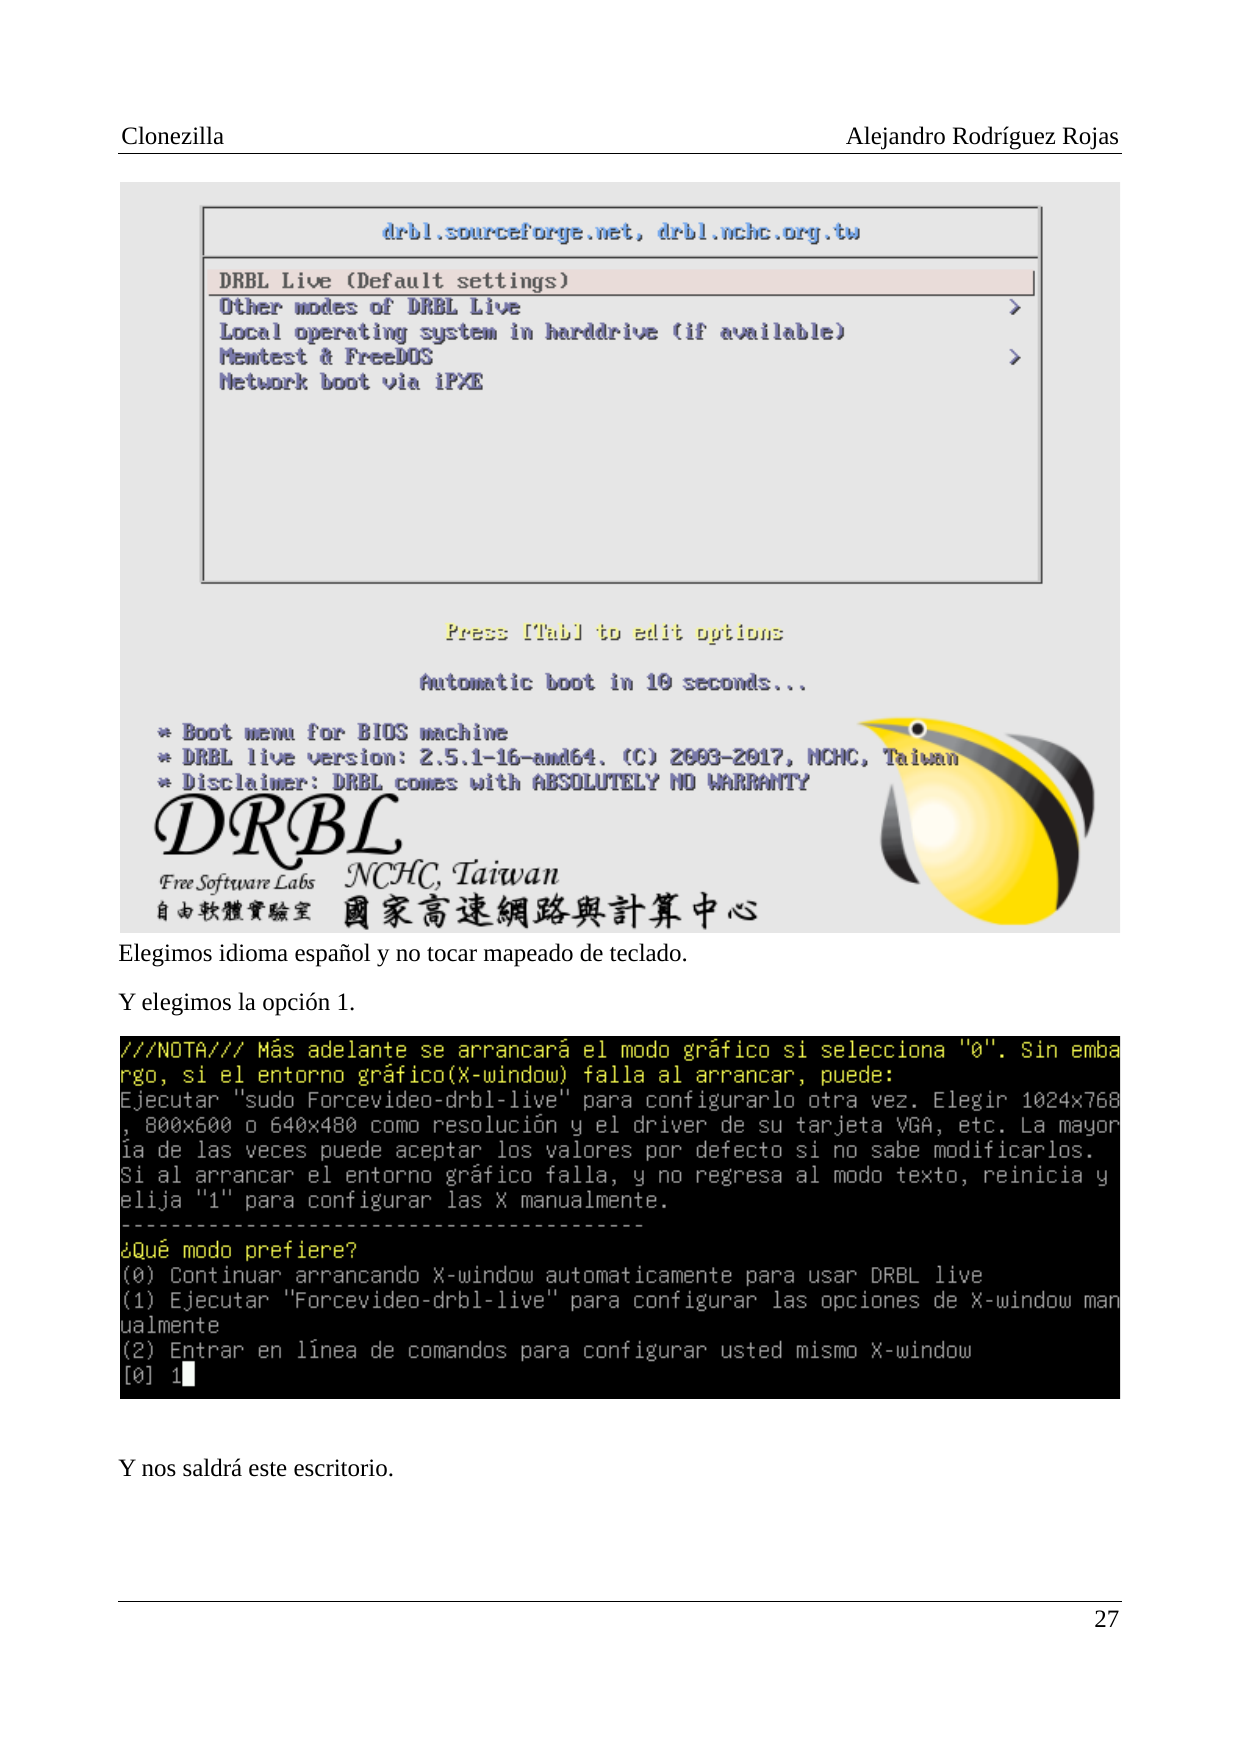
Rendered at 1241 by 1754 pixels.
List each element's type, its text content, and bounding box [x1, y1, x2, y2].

picture [120, 1036, 1121, 1399]
text Elegimos idioma español y no tocar mapeado de teclado. [118, 350, 1122, 967]
text Y nos saldrá este escritorio. [118, 1453, 1122, 1482]
text Y elegimos la opción 1. [118, 987, 1122, 1016]
picture [120, 182, 1121, 933]
